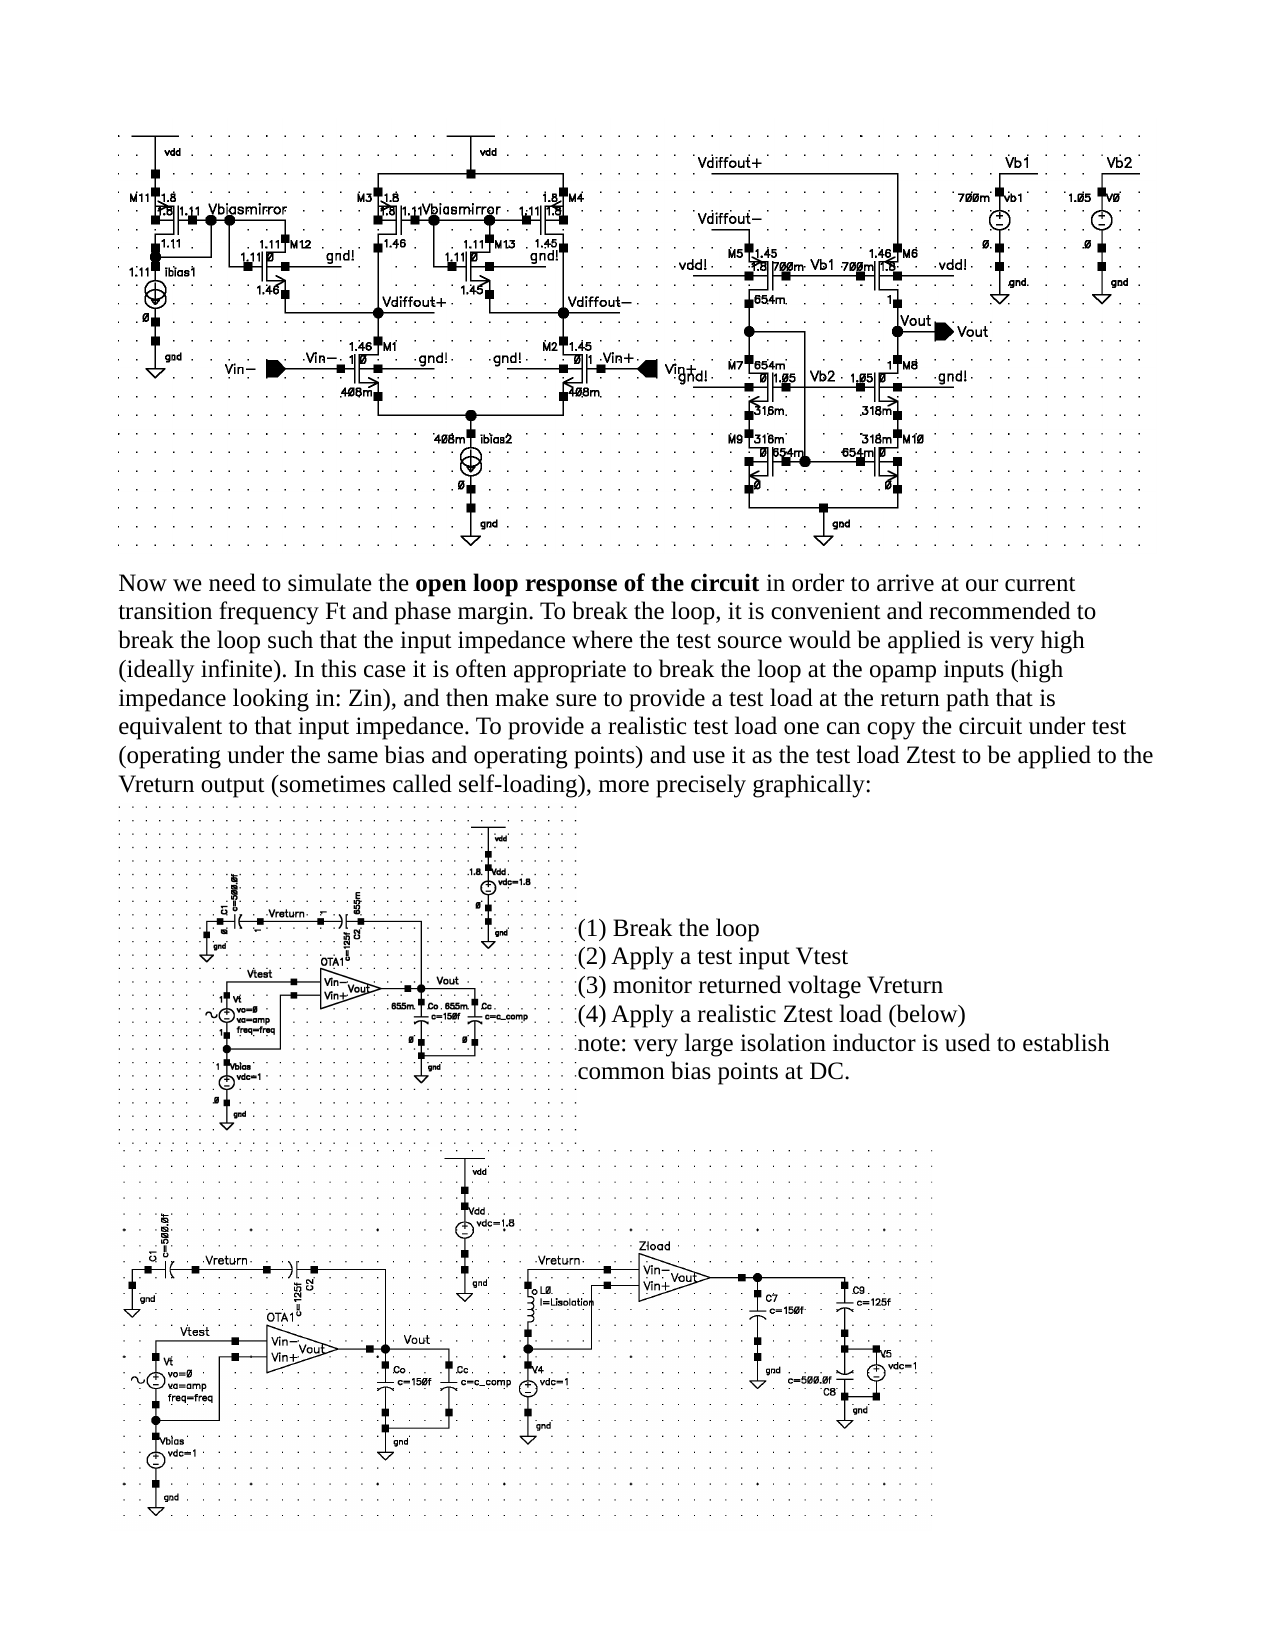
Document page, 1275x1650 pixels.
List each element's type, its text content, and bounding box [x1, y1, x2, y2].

text Now we need to simulate the open loop response of the circuit in order to arrive at our current transition frequency Ft and phase margin. To break the loop, it is convenient and recommended to break the loop such that the input impedance where the test source would be applied is very high (ideally infinite). In this case it is often appropriate to break the loop at the opamp inputs (high impedance looking in: Zin), and then make sure to provide a test load at the return path that is equivalent to that input impedance. To provide a realistic test load one can copy the circuit under test (operating under the same bias and operating points) and use it as the test load Ztest to be applied to the Vreturn output (sometimes called self-loading), more precisely graphically: [118, 568, 1157, 798]
picture [118, 803, 578, 1147]
text (3) monitor returned voltage Vreturn [578, 970, 1157, 999]
text note: very large isolation inductor is used to establish common bias points at DC. [578, 1028, 1157, 1085]
text (1) Break the loop [578, 913, 1157, 941]
text (4) Apply a realistic Ztest load (below) [578, 999, 1157, 1028]
text (2) Apply a test input Vtest [578, 941, 1157, 970]
picture [109, 1150, 933, 1531]
picture [118, 118, 1157, 554]
